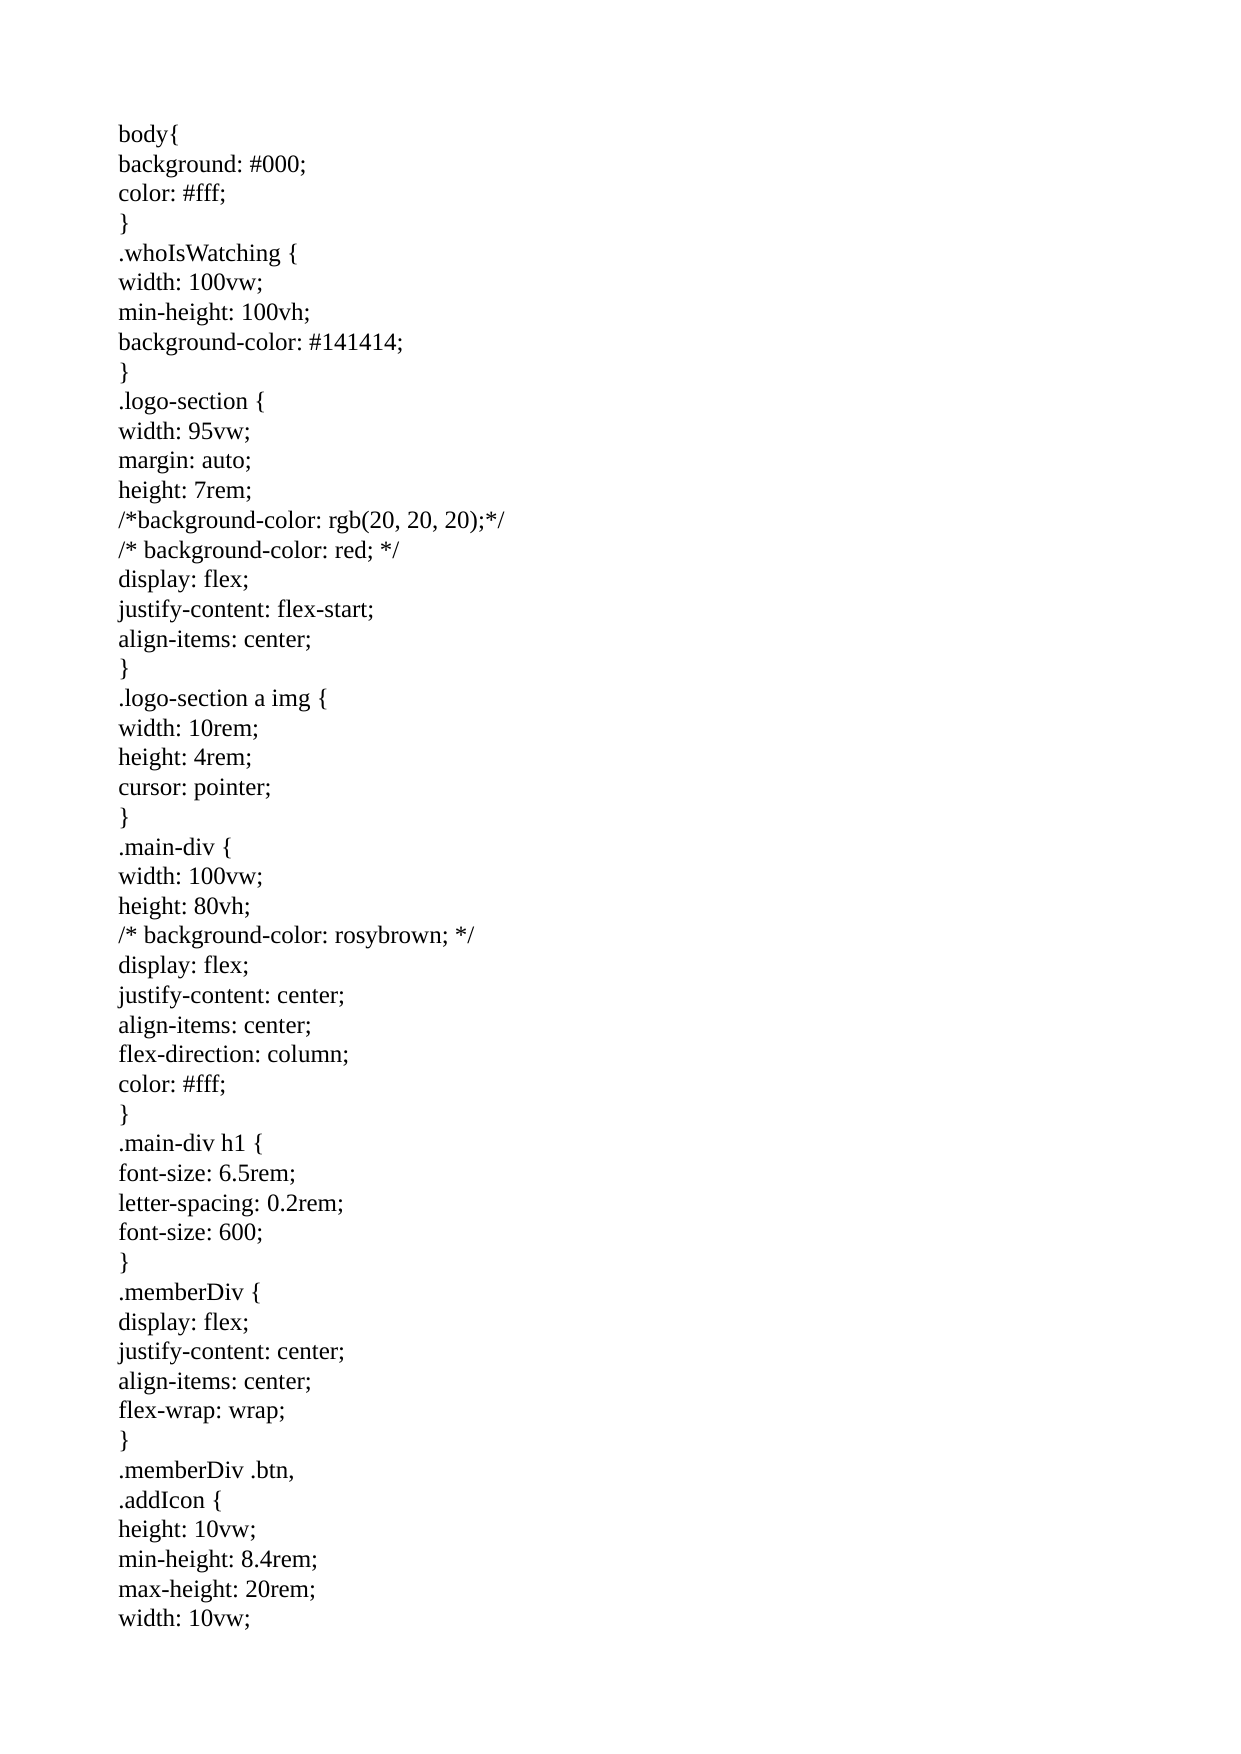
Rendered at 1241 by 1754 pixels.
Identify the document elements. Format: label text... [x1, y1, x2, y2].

text /*background-color: rgb(20, 20, 20);*/ [118, 504, 1122, 534]
text } [118, 801, 1122, 831]
text background-color: #141414; [118, 326, 1122, 356]
text } [118, 356, 1122, 385]
text } [118, 1246, 1122, 1276]
text height: 7rem; [118, 474, 1122, 504]
text height: 10vw; [118, 1513, 1122, 1543]
text .memberDiv .btn, [118, 1454, 1122, 1484]
text .main-div { [118, 831, 1122, 860]
text width: 10rem; [118, 712, 1122, 742]
text body{ [118, 118, 1122, 148]
text width: 10vw; [118, 1602, 1122, 1632]
text height: 80vh; [118, 890, 1122, 920]
text } [118, 1098, 1122, 1127]
text min-height: 8.4rem; [118, 1543, 1122, 1573]
text .memberDiv { [118, 1276, 1122, 1306]
text justify-content: center; [118, 979, 1122, 1009]
text font-size: 6.5rem; [118, 1157, 1122, 1187]
text } [118, 652, 1122, 682]
text display: flex; [118, 563, 1122, 593]
text /* background-color: red; */ [118, 534, 1122, 563]
text max-height: 20rem; [118, 1573, 1122, 1602]
text background: #000; [118, 148, 1122, 177]
text /* background-color: rosybrown; */ [118, 920, 1122, 949]
text align-items: center; [118, 623, 1122, 652]
text } [118, 207, 1122, 237]
text cursor: pointer; [118, 771, 1122, 801]
text letter-spacing: 0.2rem; [118, 1187, 1122, 1217]
text align-items: center; [118, 1365, 1122, 1395]
text color: #fff; [118, 177, 1122, 207]
text width: 100vw; [118, 860, 1122, 890]
text .main-div h1 { [118, 1127, 1122, 1157]
text .logo-section a img { [118, 682, 1122, 712]
text display: flex; [118, 1306, 1122, 1335]
text justify-content: center; [118, 1335, 1122, 1365]
text margin: auto; [118, 445, 1122, 474]
text display: flex; [118, 949, 1122, 979]
text .whoIsWatching { [118, 237, 1122, 267]
text .logo-section { [118, 385, 1122, 415]
text } [118, 1424, 1122, 1454]
text width: 95vw; [118, 415, 1122, 445]
text min-height: 100vh; [118, 296, 1122, 326]
text height: 4rem; [118, 742, 1122, 771]
text flex-wrap: wrap; [118, 1395, 1122, 1424]
text font-size: 600; [118, 1217, 1122, 1246]
text flex-direction: column; [118, 1038, 1122, 1068]
text justify-content: flex-start; [118, 593, 1122, 623]
text color: #fff; [118, 1068, 1122, 1098]
text .addIcon { [118, 1484, 1122, 1513]
text width: 100vw; [118, 267, 1122, 296]
text align-items: center; [118, 1009, 1122, 1038]
